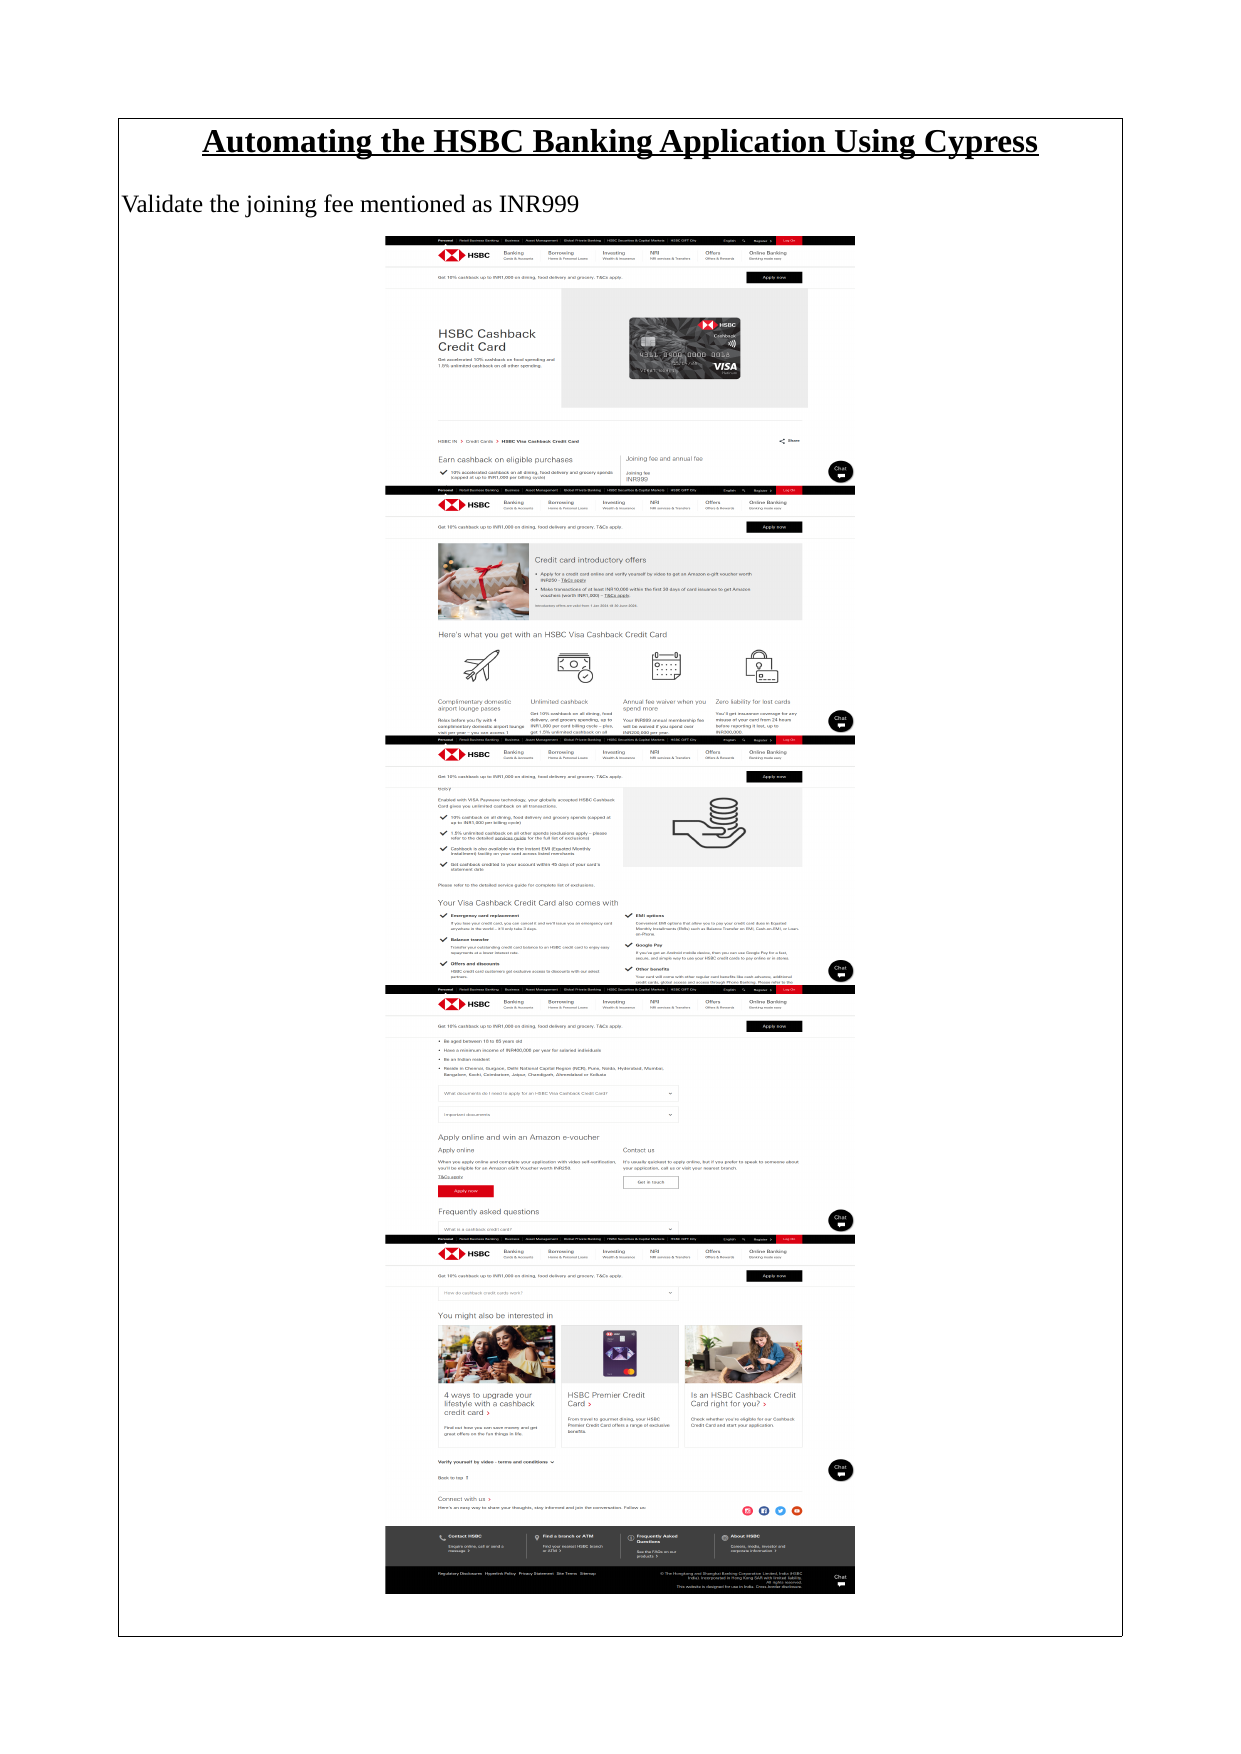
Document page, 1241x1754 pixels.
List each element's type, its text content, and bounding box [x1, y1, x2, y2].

picture [385, 236, 855, 1594]
text Validate the joining fee mentioned as INR999 [121, 189, 1119, 218]
